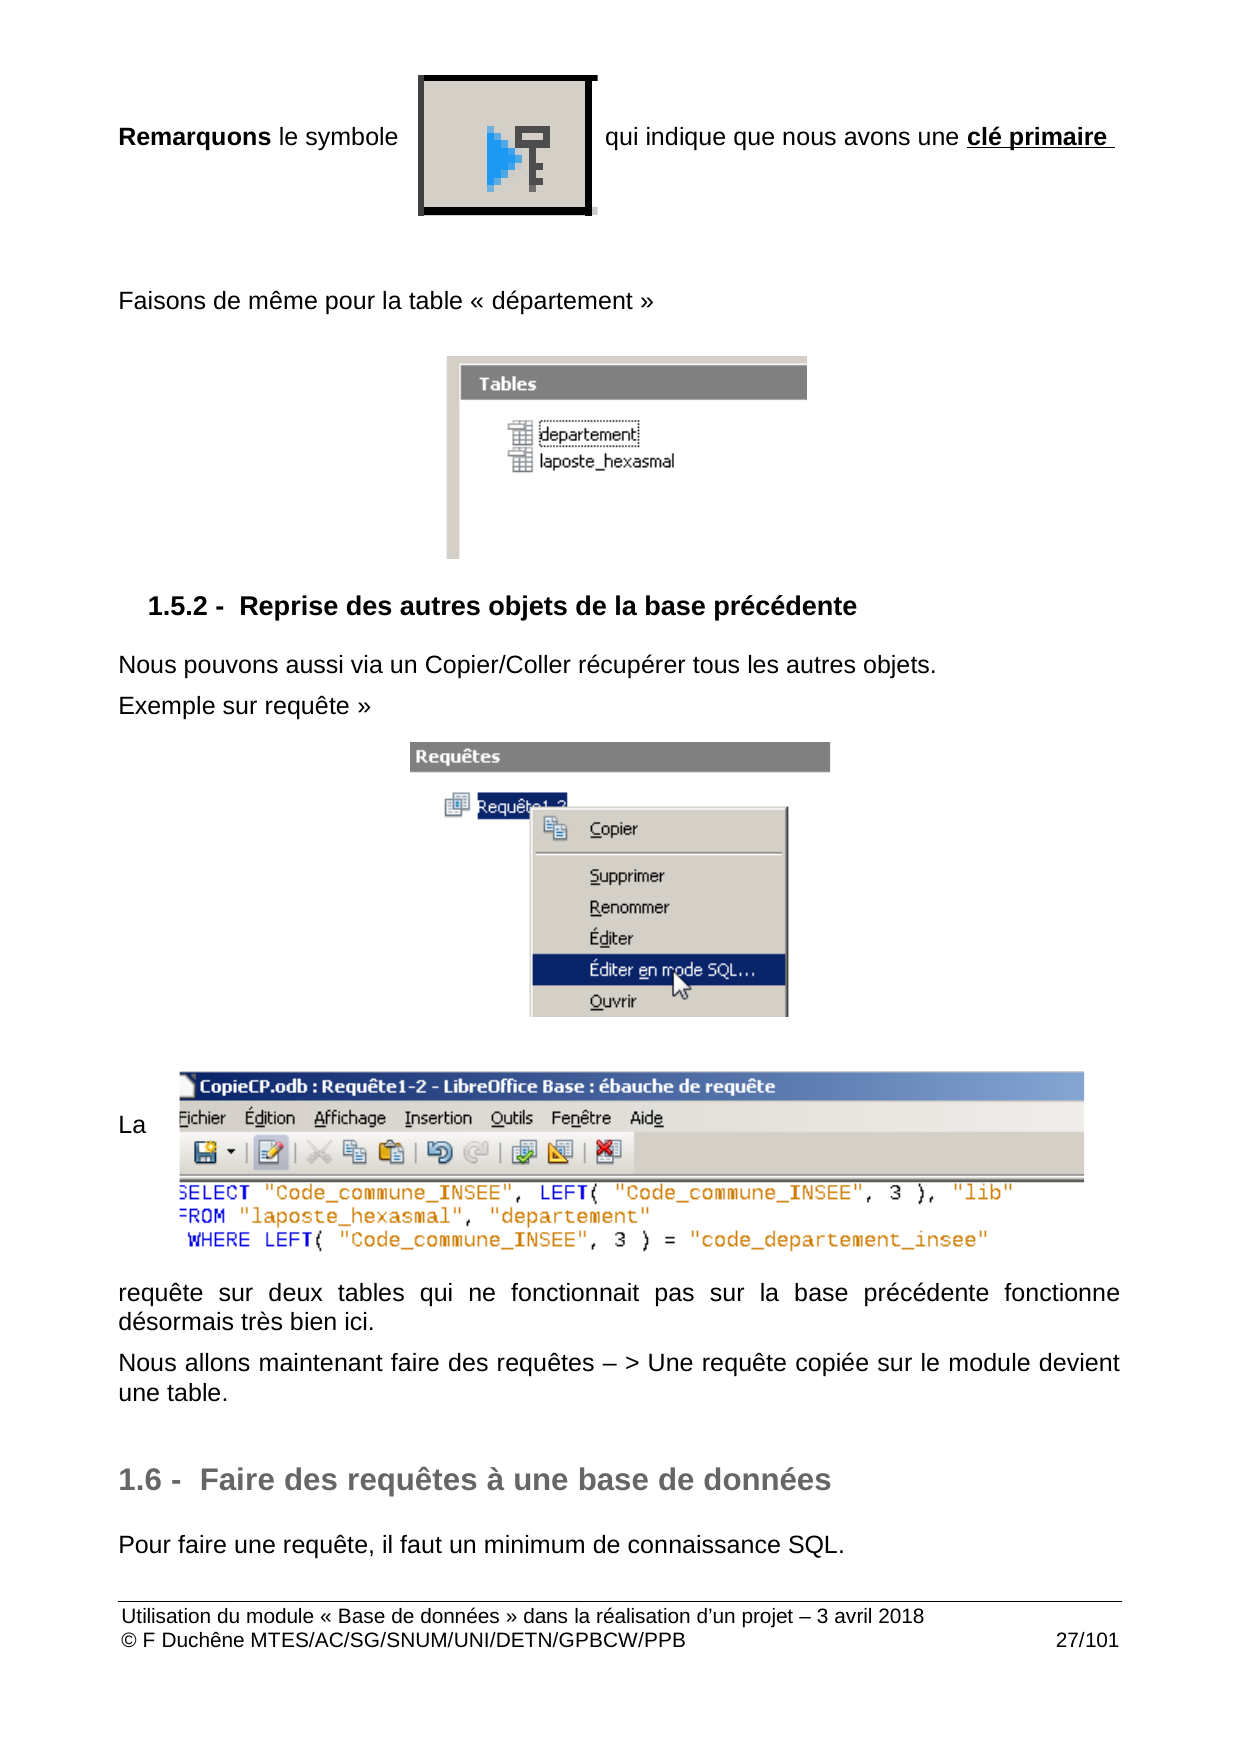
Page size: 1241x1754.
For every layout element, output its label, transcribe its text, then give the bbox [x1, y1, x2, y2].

text qui indique que nous avons une clé primaire [598, 75, 1122, 216]
subtitle Reprise des autres objets de la base précédente [148, 589, 1122, 620]
text Nous allons maintenant faire des requêtes – > Une requête copiée sur le module devient une table. [118, 1348, 1122, 1406]
picture [179, 1071, 1085, 1278]
text La requête sur deux tables qui ne fonctionnait pas sur la base précédente fonctionne désormais très bien ici. [118, 1110, 1122, 1336]
text Pour faire une requête, il faut un minimum de connaissance SQL. [118, 1530, 1122, 1559]
picture [433, 356, 807, 559]
picture [410, 742, 831, 1017]
text Faisons de même pour la table « département » [118, 286, 1122, 315]
text Exemple sur requête » [118, 691, 1122, 720]
text Nous pouvons aussi via un Copier/Coller récupérer tous les autres objets. [118, 649, 1122, 678]
text Remarquons le symbole [118, 75, 418, 216]
subtitle Faire des requêtes à une base de données [118, 1461, 1122, 1497]
